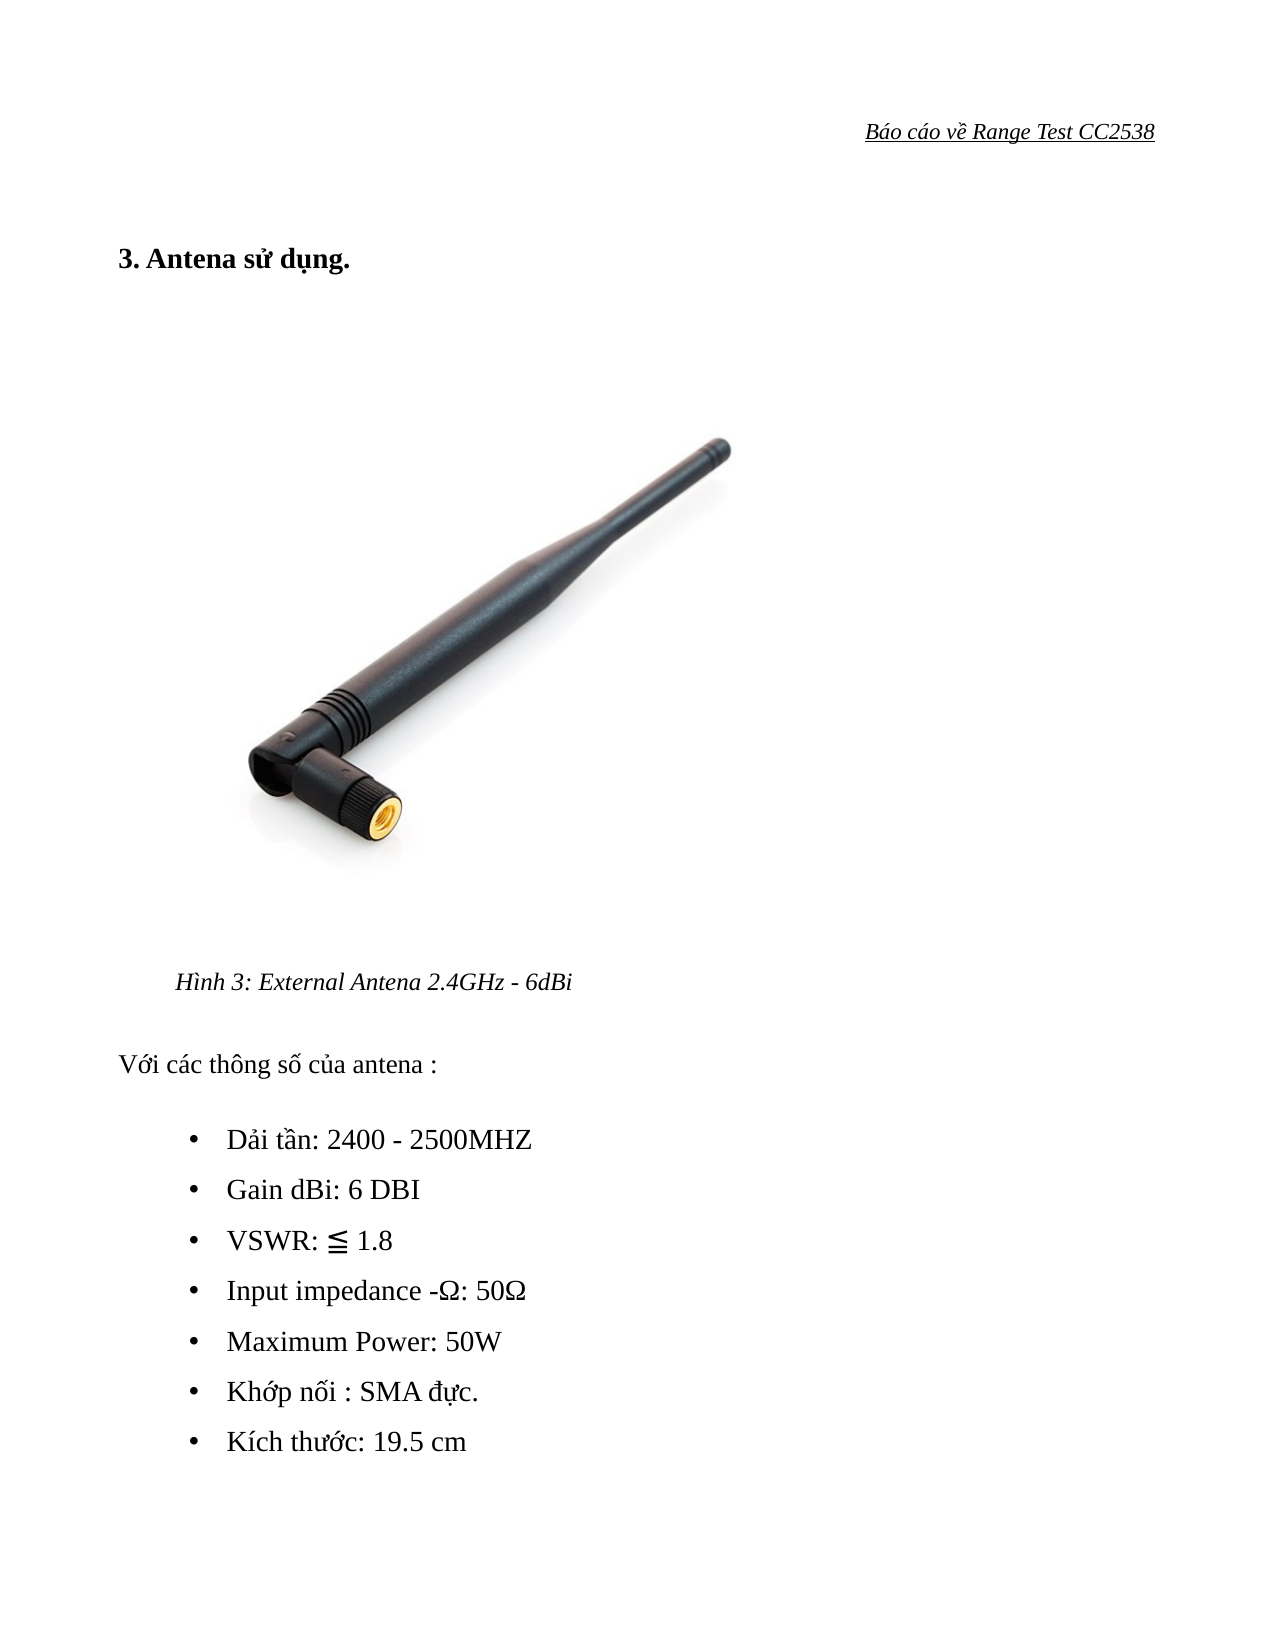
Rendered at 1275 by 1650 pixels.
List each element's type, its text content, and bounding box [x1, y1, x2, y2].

text Hình 3: External Antena 2.4GHz - 6dBi [175, 962, 794, 996]
list Khớp nối : SMA đực. [189, 1374, 1157, 1408]
text Với các thông số của antena : [118, 1048, 1157, 1079]
list Kích thước: 19.5 cm [189, 1424, 1157, 1458]
subtitle 3. Antena sử dụng. [118, 241, 1157, 275]
list Input impedance -Ω: 50Ω [189, 1273, 1157, 1307]
list Gain dBi: 6 DBI [189, 1172, 1157, 1206]
list Dải tần: 2400 - 2500MHZ [189, 1122, 1157, 1156]
list Maximum Power: 50W [189, 1324, 1157, 1357]
list VSWR: ≦ 1.8 [189, 1223, 1157, 1257]
picture [175, 343, 794, 962]
